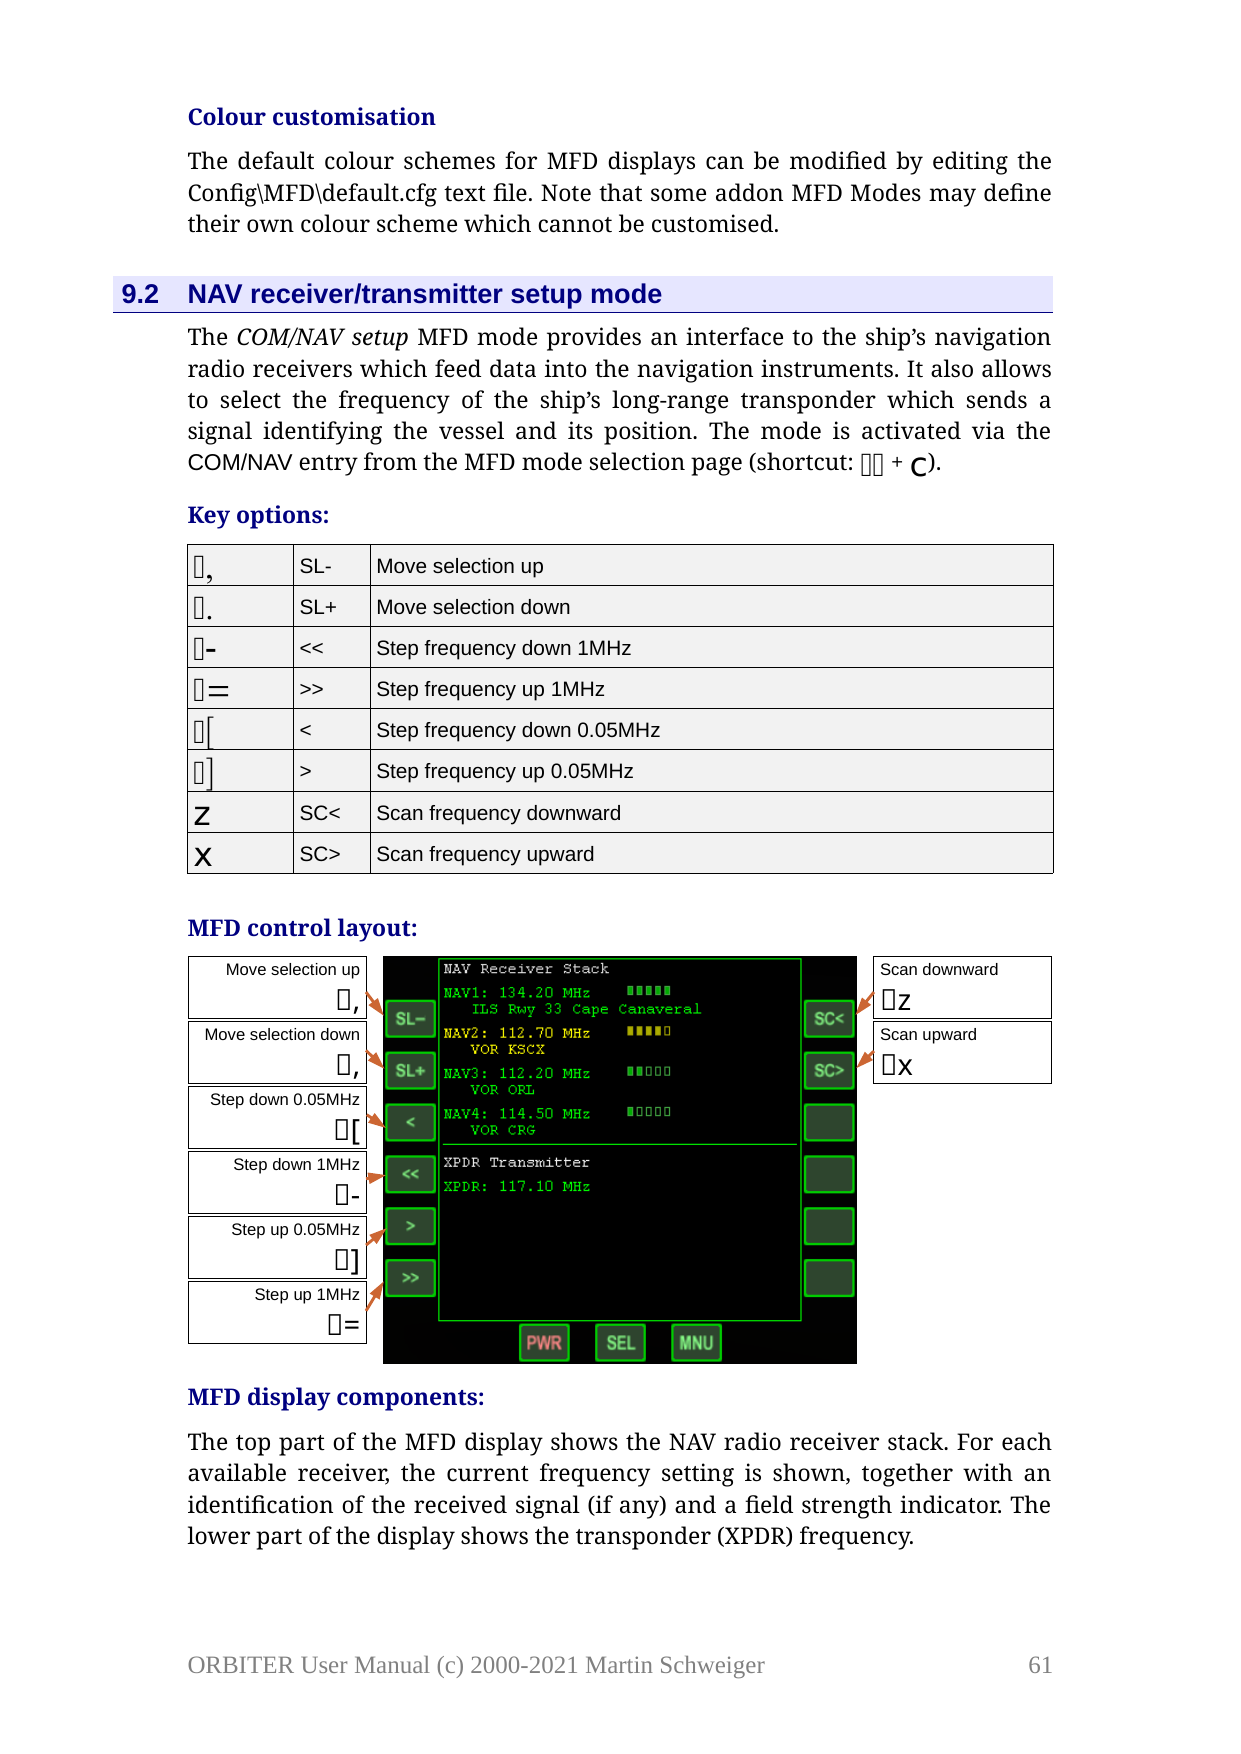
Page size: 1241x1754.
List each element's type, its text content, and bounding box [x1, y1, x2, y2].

text The COM/NAV setup MFD mode provides an interface to the ship’s navigation radio receivers which feed data into the navigation instruments. It also allows to select the frequency of the ship’s long-range transponder which sends a signal identifying the vessel and its position. The mode is activated via the COM/NAV entry from the MFD mode selection page (shortcut:  + c). [187, 321, 1053, 477]
table_cell Scan frequency upward [371, 833, 1053, 873]
subtitle MFD control layout: [187, 912, 1053, 944]
subtitle Colour customisation [187, 100, 1053, 132]
table_cell SC> [294, 833, 370, 873]
picture [383, 956, 857, 1364]
table_header SL- [294, 545, 370, 585]
table_cell Move selection down [371, 586, 1053, 626]
table_header , [188, 545, 293, 585]
table_cell << [294, 627, 370, 667]
table_cell Step frequency down 0.05MHz [371, 709, 1053, 749]
table_cell Step frequency up 0.05MHz [371, 750, 1053, 791]
table_cell . [188, 586, 293, 626]
table_cell Scan frequency downward [371, 792, 1053, 832]
table_cell z [188, 792, 293, 832]
subtitle Key options: [187, 499, 1053, 531]
table_cell Step frequency up 1MHz [371, 668, 1053, 708]
table_cell < [294, 709, 370, 749]
table_cell >> [294, 668, 370, 708]
subtitle NAV receiver/transmitter setup mode [113, 276, 1053, 312]
table_cell SC< [294, 792, 370, 832]
table_cell = [188, 668, 293, 708]
table_cell - [188, 627, 293, 667]
text The default colour schemes for MFD displays can be modified by editing the Config\MFD\default.cfg text file. Note that some addon MFD Modes may define their own colour scheme which cannot be customised. [187, 145, 1053, 238]
table_cell x [188, 833, 293, 873]
table_cell ] [188, 750, 293, 791]
table_cell Step frequency down 1MHz [371, 627, 1053, 667]
subtitle MFD display components: [187, 967, 1053, 1413]
text The top part of the MFD display shows the NAV radio receiver stack. For each available receiver, the current frequency setting is shown, together with an identification of the received signal (if any) and a field strength indicator. The lower part of the display shows the transponder (XPDR) frequency. [187, 1426, 1053, 1551]
table_header Move selection up [371, 545, 1053, 585]
table_cell > [294, 750, 370, 791]
table_cell [ [188, 709, 293, 749]
table_cell SL+ [294, 586, 370, 626]
